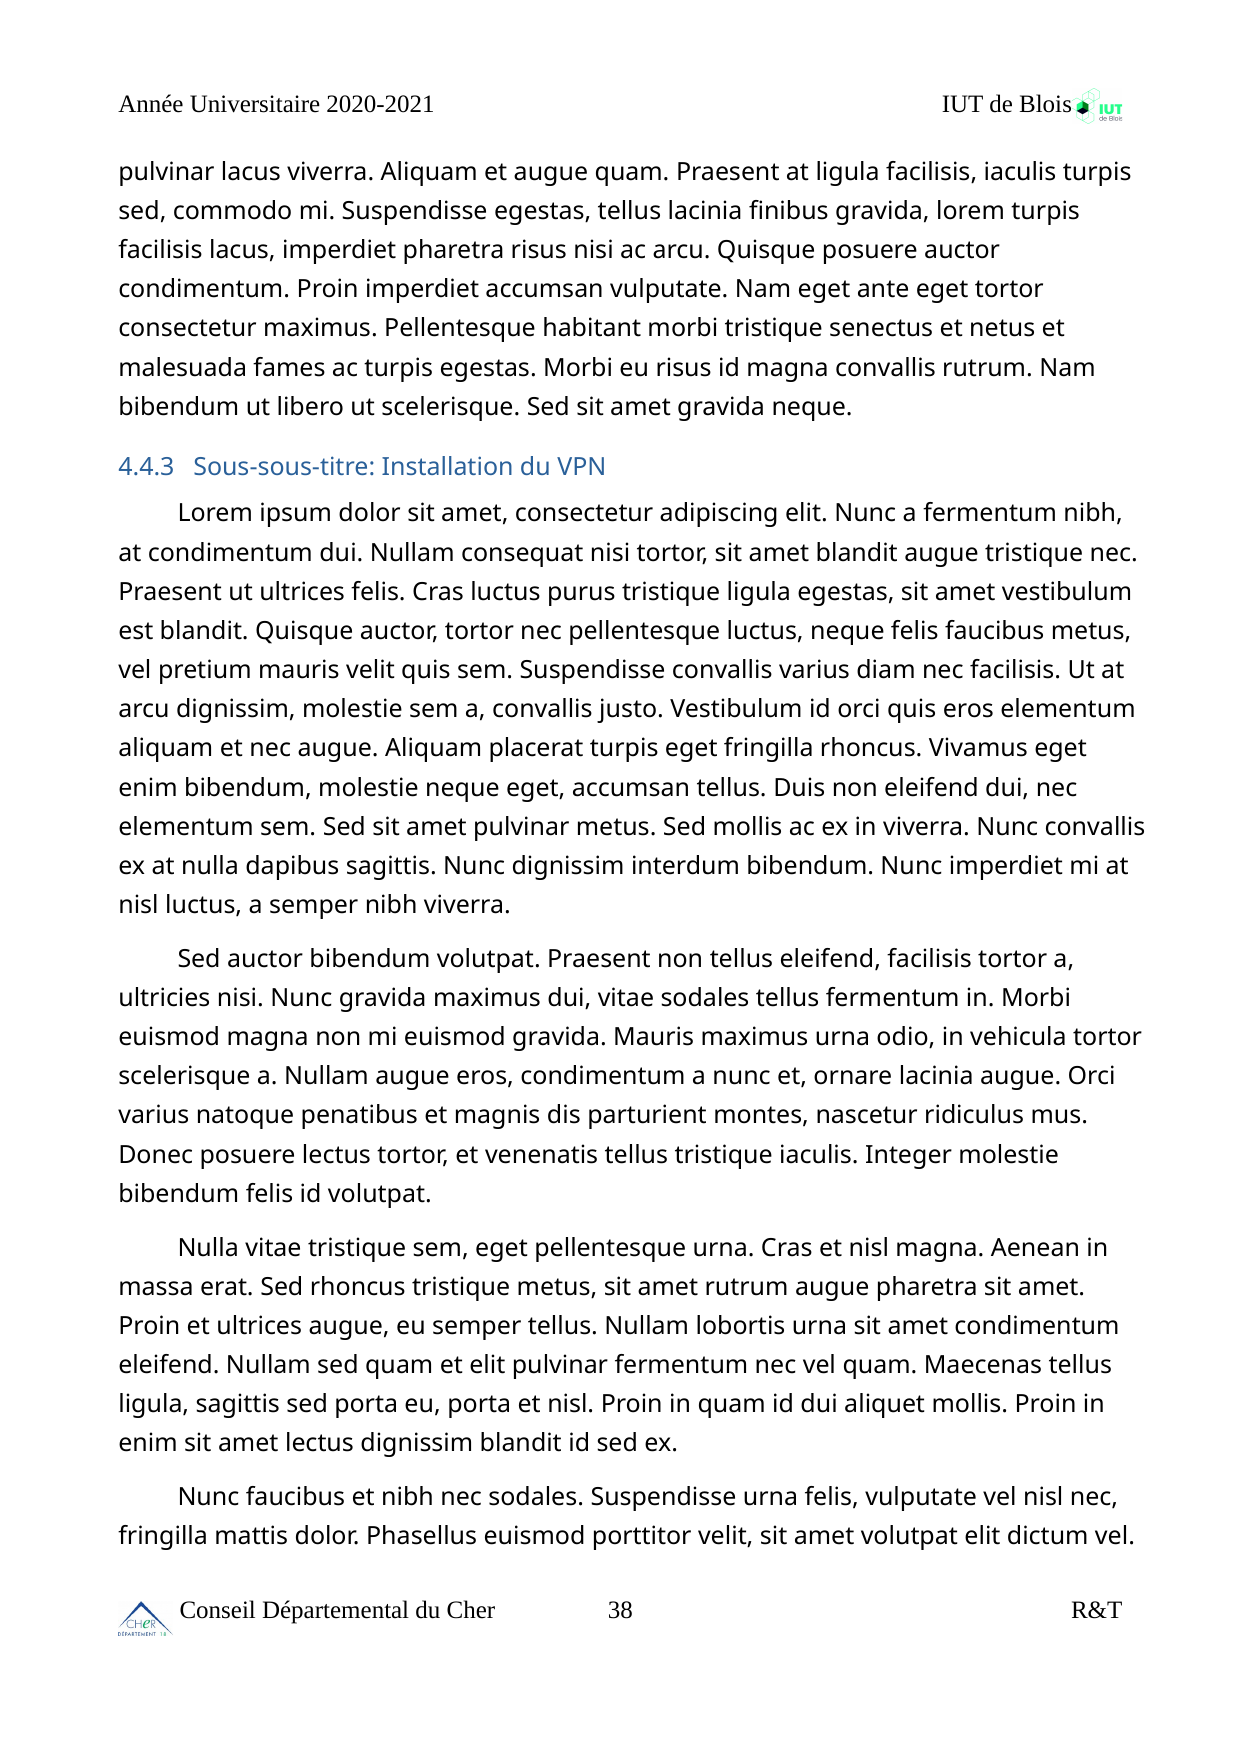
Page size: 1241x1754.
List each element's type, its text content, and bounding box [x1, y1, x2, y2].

picture [118, 1601, 174, 1636]
text Lorem ipsum dolor sit amet, consectetur adipiscing elit. Nunc a fermentum nibh, at condimentum dui. Nullam consequat nisi tortor, sit amet blandit augue tristique nec. Praesent ut ultrices felis. Cras luctus purus tristique ligula egestas, sit amet vestibulum est blandit. Quisque auctor, tortor nec pellentesque luctus, neque felis faucibus metus, vel pretium mauris velit quis sem. Suspendisse convallis varius diam nec facilisis. Ut at arcu dignissim, molestie sem a, convallis justo. Vestibulum id orci quis eros elementum aliquam et nec augue. Aliquam placerat turpis eget fringilla rhoncus. Vivamus eget enim bibendum, molestie neque eget, accumsan tellus. Duis non eleifend dui, nec elementum sem. Sed sit amet pulvinar metus. Sed mollis ac ex in viverra. Nunc convallis ex at nulla dapibus sagittis. Nunc dignissim interdum bibendum. Nunc imperdiet mi at nisl luctus, a semper nibh viverra. [118, 495, 1152, 921]
text pulvinar lacus viverra. Aliquam et augue quam. Praesent at ligula facilisis, iaculis turpis sed, commodo mi. Suspendisse egestas, tellus lacinia finibus gravida, lorem turpis facilisis lacus, imperdiet pharetra risus nisi ac arcu. Quisque posuere auctor condimentum. Proin imperdiet accumsan vulputate. Nam eget ante eget tortor consectetur maximus. Pellentesque habitant morbi tristique senectus et netus et malesuada fames ac turpis egestas. Morbi eu risus id magna convallis rutrum. Nam bibendum ut libero ut scelerisque. Sed sit amet gravida neque. [118, 153, 1152, 422]
subtitle Sous-sous-titre: Installation du VPN [118, 448, 1152, 482]
picture [1071, 88, 1123, 124]
text Sed auctor bibendum volutpat. Praesent non tellus eleifend, facilisis tortor a, ultricies nisi. Nunc gravida maximus dui, vitae sodales tellus fermentum in. Morbi euismod magna non mi euismod gravida. Mauris maximus urna odio, in vehicula tortor scelerisque a. Nullam augue eros, condimentum a nunc et, ornare lacinia augue. Orci varius natoque penatibus et magnis dis parturient montes, nascetur ridiculus mus. Donec posuere lectus tortor, et venenatis tellus tristique iaculis. Integer molestie bibendum felis id volutpat. [118, 940, 1152, 1209]
text Nunc faucibus et nibh nec sodales. Suspendisse urna felis, vulputate vel nisl nec, fringilla mattis dolor. Phasellus euismod porttitor velit, sit amet volutpat elit dictum vel. [118, 1479, 1152, 1552]
text Nulla vitae tristique sem, eget pellentesque urna. Cras et nisl magna. Aenean in massa erat. Sed rhoncus tristique metus, sit amet rutrum augue pharetra sit amet. Proin et ultrices augue, eu semper tellus. Nullam lobortis urna sit amet condimentum eleifend. Nullam sed quam et elit pulvinar fermentum nec vel quam. Maecenas tellus ligula, sagittis sed porta eu, porta et nisl. Proin in quam id dui aliquet mollis. Proin in enim sit amet lectus dignissim blandit id sed ex. [118, 1229, 1152, 1459]
